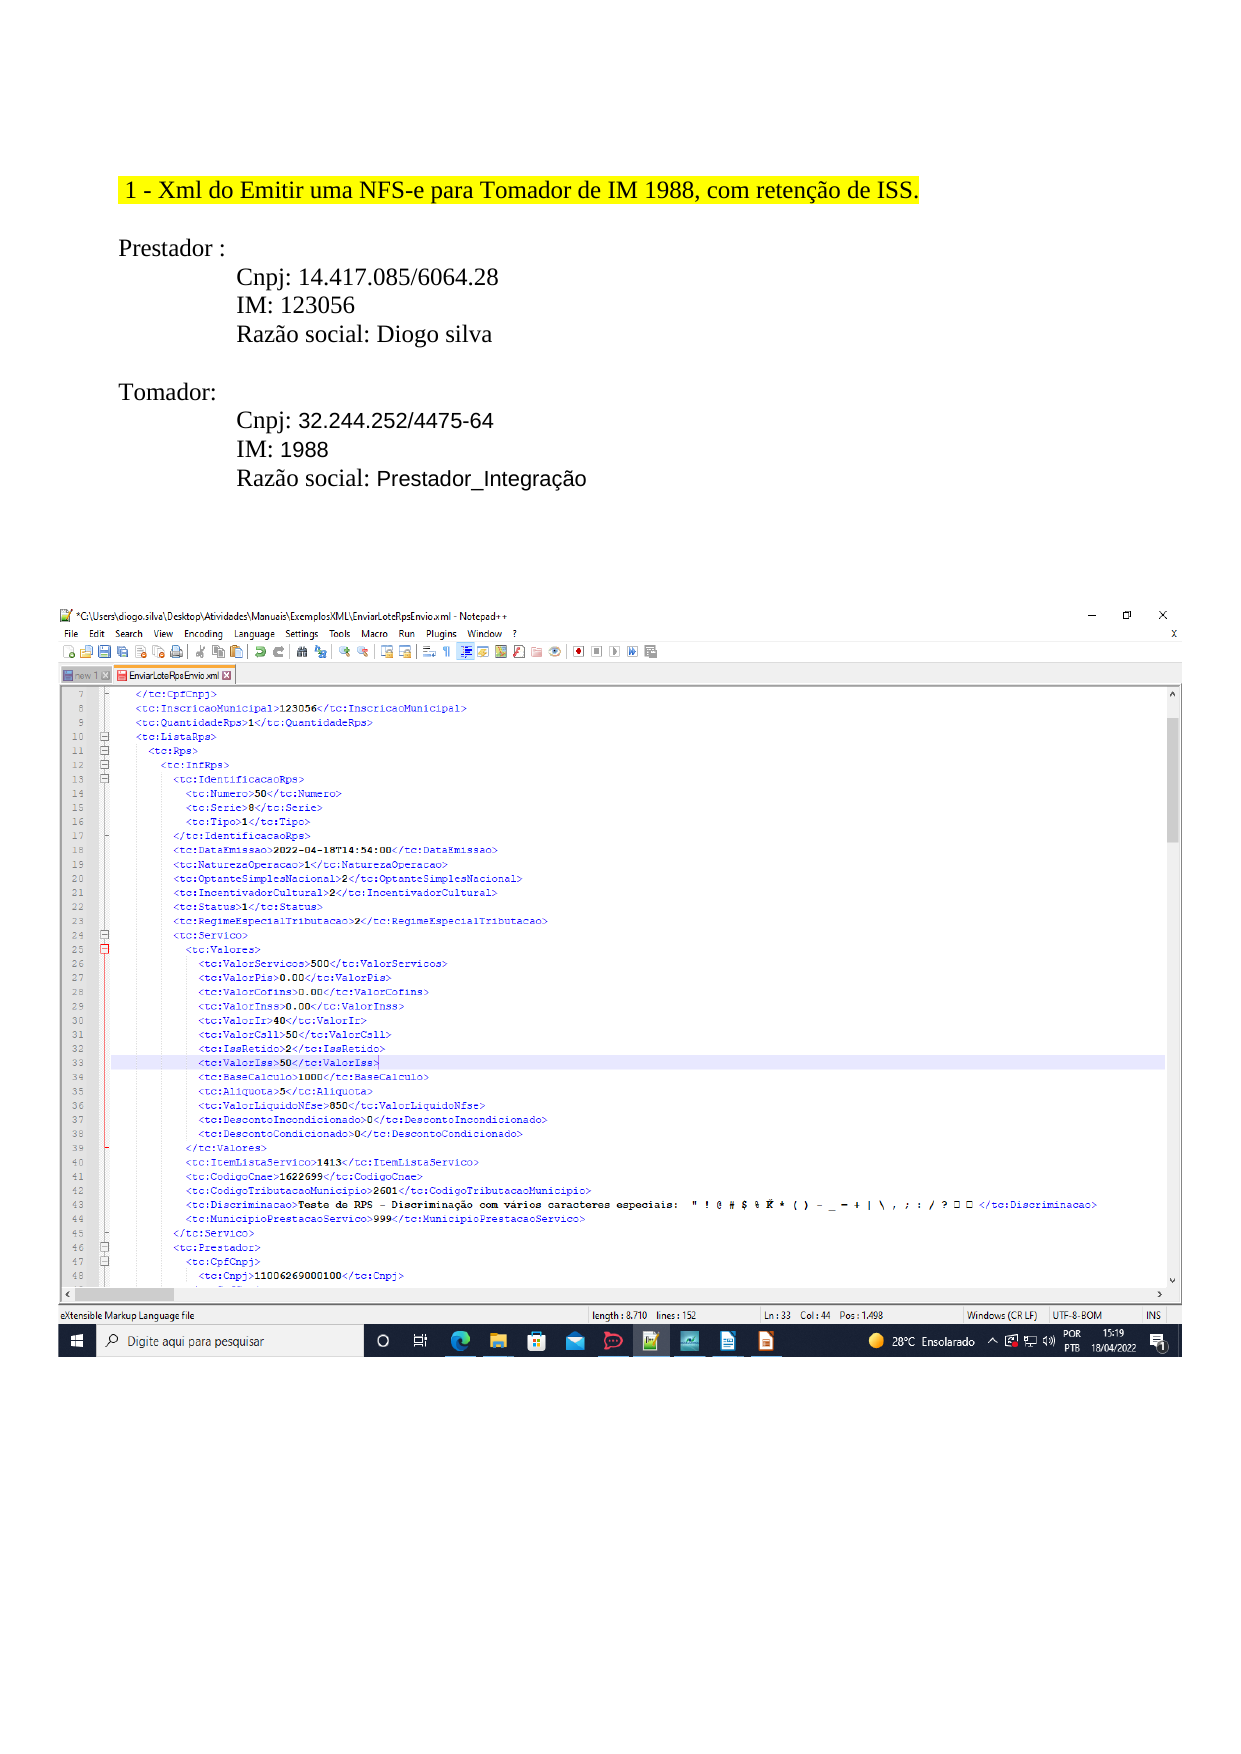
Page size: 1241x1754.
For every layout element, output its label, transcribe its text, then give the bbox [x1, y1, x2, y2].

text 1 - Xml do Emitir uma NFS-e para Tomador de IM 1988, com retenção de ISS. [118, 176, 1122, 204]
picture [58, 606, 1182, 1357]
text Cnpj: 14.417.085/6064.28 [118, 262, 1122, 291]
text Tomador: [118, 377, 1122, 406]
text IM: 1988 [118, 434, 1122, 463]
text Prestador : [118, 233, 1122, 262]
text IM: 123056 [118, 291, 1122, 319]
text Razão social: Diogo silva [118, 319, 1122, 348]
text Razão social: Prestador_Integração [118, 463, 1122, 492]
text Cnpj: 32.244.252/4475-64 [118, 406, 1122, 434]
